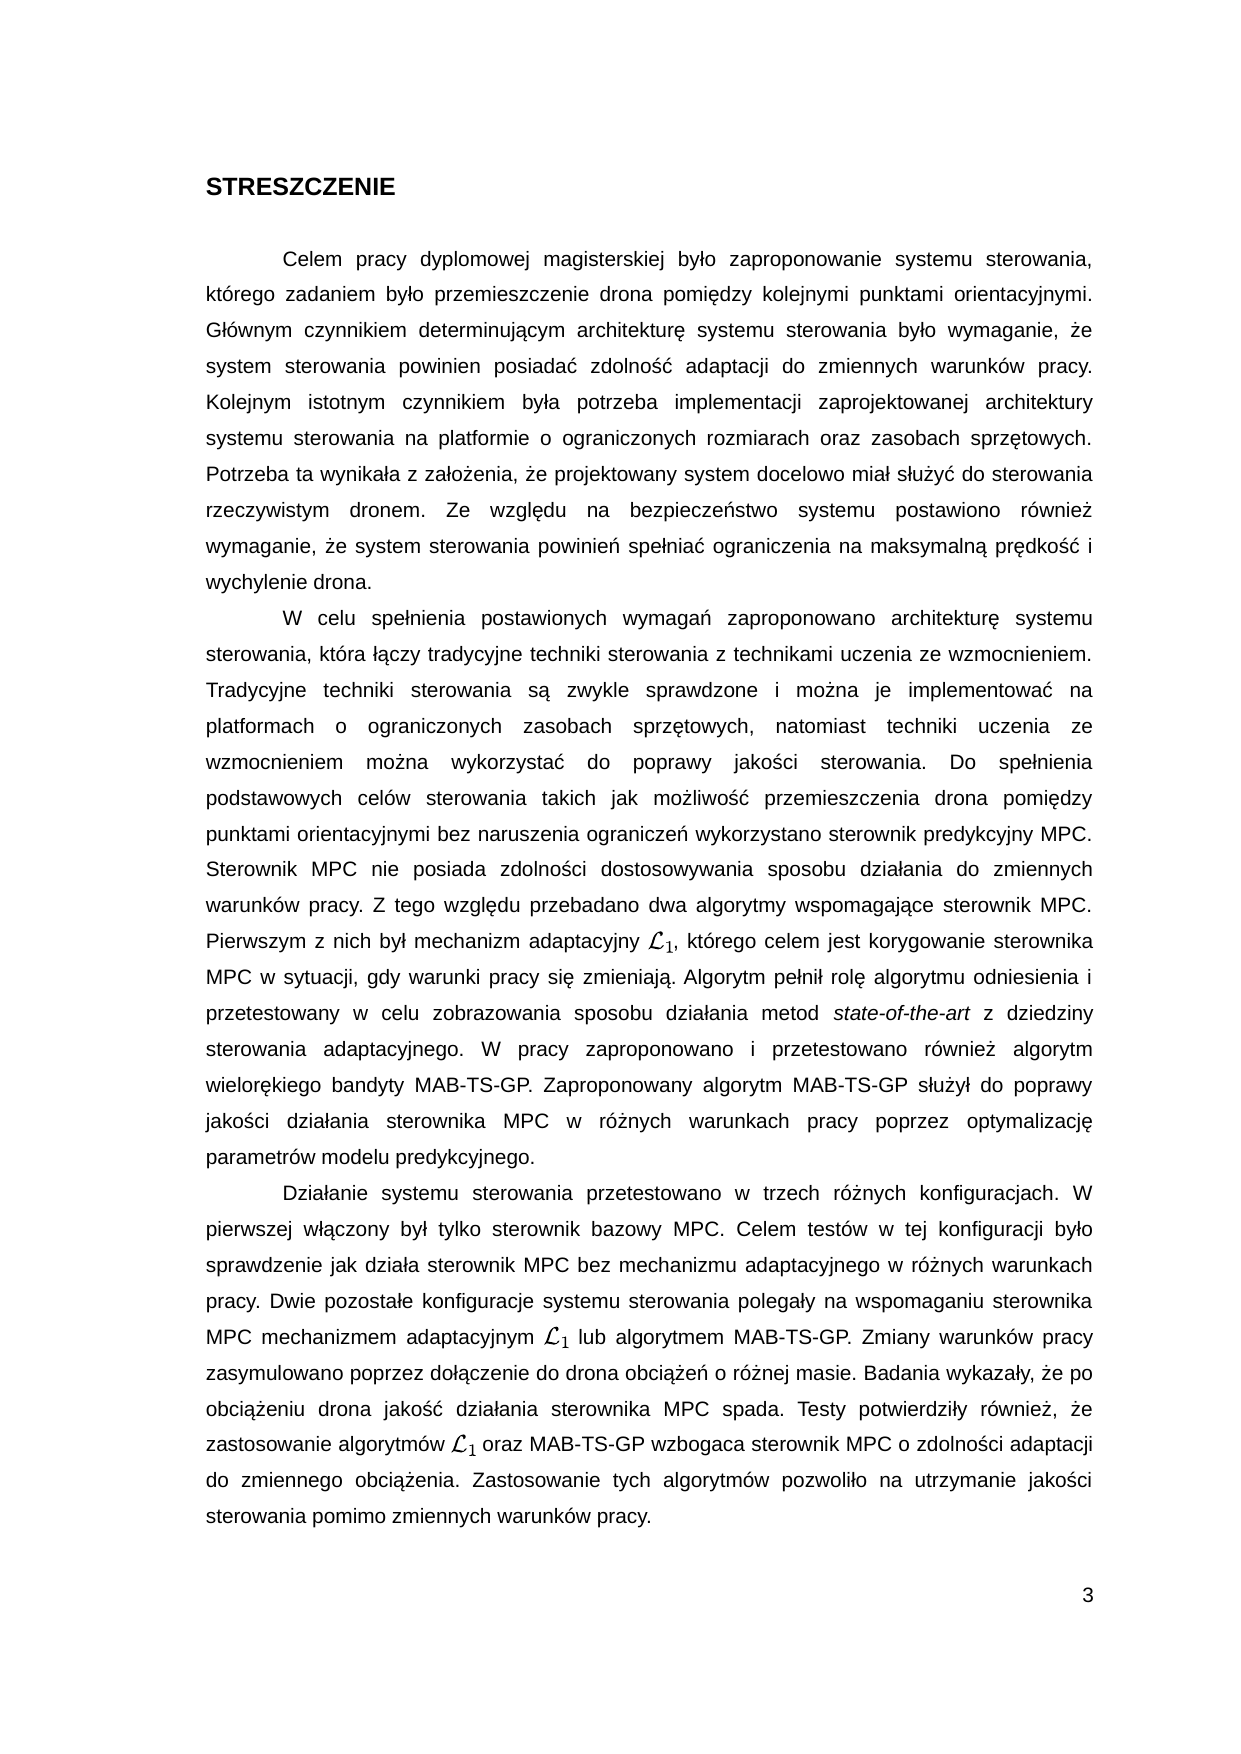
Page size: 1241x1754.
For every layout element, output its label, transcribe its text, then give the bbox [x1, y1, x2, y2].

subtitle StRESZCZENIE [206, 172, 1093, 201]
text W celu spełnienia postawionych wymagań zaproponowano architekturę systemu sterowania, która łączy tradycyjne techniki sterowania z technikami uczenia ze wzmocnieniem. Tradycyjne techniki sterowania są zwykle sprawdzone i można je implementować na platformach o ograniczonych zasobach sprzętowych, natomiast techniki uczenia ze wzmocnieniem można wykorzystać do poprawy jakości sterowania. Do spełnienia podstawowych celów sterowania takich jak możliwość przemieszczenia drona pomiędzy punktami orientacyjnymi bez naruszenia ograniczeń wykorzystano sterownik predykcyjny MPC. Sterownik MPC nie posiada zdolności dostosowywania sposobu działania do zmiennych warunków pracy. Z tego względu przebadano dwa algorytmy wspomagające sterownik MPC. Pierwszym z nich był mechanizm adaptacyjny , którego celem jest korygowanie sterownika MPC w sytuacji, gdy warunki pracy się zmieniają. Algorytm pełnił rolę algorytmu odniesienia i przetestowany w celu zobrazowania sposobu działania metod state-of-the-art z dziedziny sterowania adaptacyjnego. W pracy zaproponowano i przetestowano również algorytm wielorękiego bandyty MAB-TS-GP. Zaproponowany algorytm MAB-TS-GP służył do poprawy jakości działania sterownika MPC w różnych warunkach pracy poprzez optymalizację parametrów modelu predykcyjnego. [206, 606, 1093, 1169]
text Działanie systemu sterowania przetestowano w trzech różnych konfiguracjach. W pierwszej włączony był tylko sterownik bazowy MPC. Celem testów w tej konfiguracji było sprawdzenie jak działa sterownik MPC bez mechanizmu adaptacyjnego w różnych warunkach pracy. Dwie pozostałe konfiguracje systemu sterowania polegały na wspomaganiu sterownika MPC mechanizmem adaptacyjnym lub algorytmem MAB-TS-GP. Zmiany warunków pracy zasymulowano poprzez dołączenie do drona obciążeń o różnej masie. Badania wykazały, że po obciążeniu drona jakość działania sterownika MPC spada. Testy potwierdziły również, że zastosowanie algorytmów oraz MAB-TS-GP wzbogaca sterownik MPC o zdolności adaptacji do zmiennego obciążenia. Zastosowanie tych algorytmów pozwoliło na utrzymanie jakości sterowania pomimo zmiennych warunków pracy. [206, 1181, 1093, 1528]
text Celem pracy dyplomowej magisterskiej było zaproponowanie systemu sterowania, którego zadaniem było przemieszczenie drona pomiędzy kolejnymi punktami orientacyjnymi. Głównym czynnikiem determinującym architekturę systemu sterowania było wymaganie, że system sterowania powinien posiadać zdolność adaptacji do zmiennych warunków pracy. Kolejnym istotnym czynnikiem była potrzeba implementacji zaprojektowanej architektury systemu sterowania na platformie o ograniczonych rozmiarach oraz zasobach sprzętowych. Potrzeba ta wynikała z założenia, że projektowany system docelowo miał służyć do sterowania rzeczywistym dronem. Ze względu na bezpieczeństwo systemu postawiono również wymaganie, że system sterowania powinień spełniać ograniczenia na maksymalną prędkość i wychylenie drona. [206, 246, 1093, 594]
